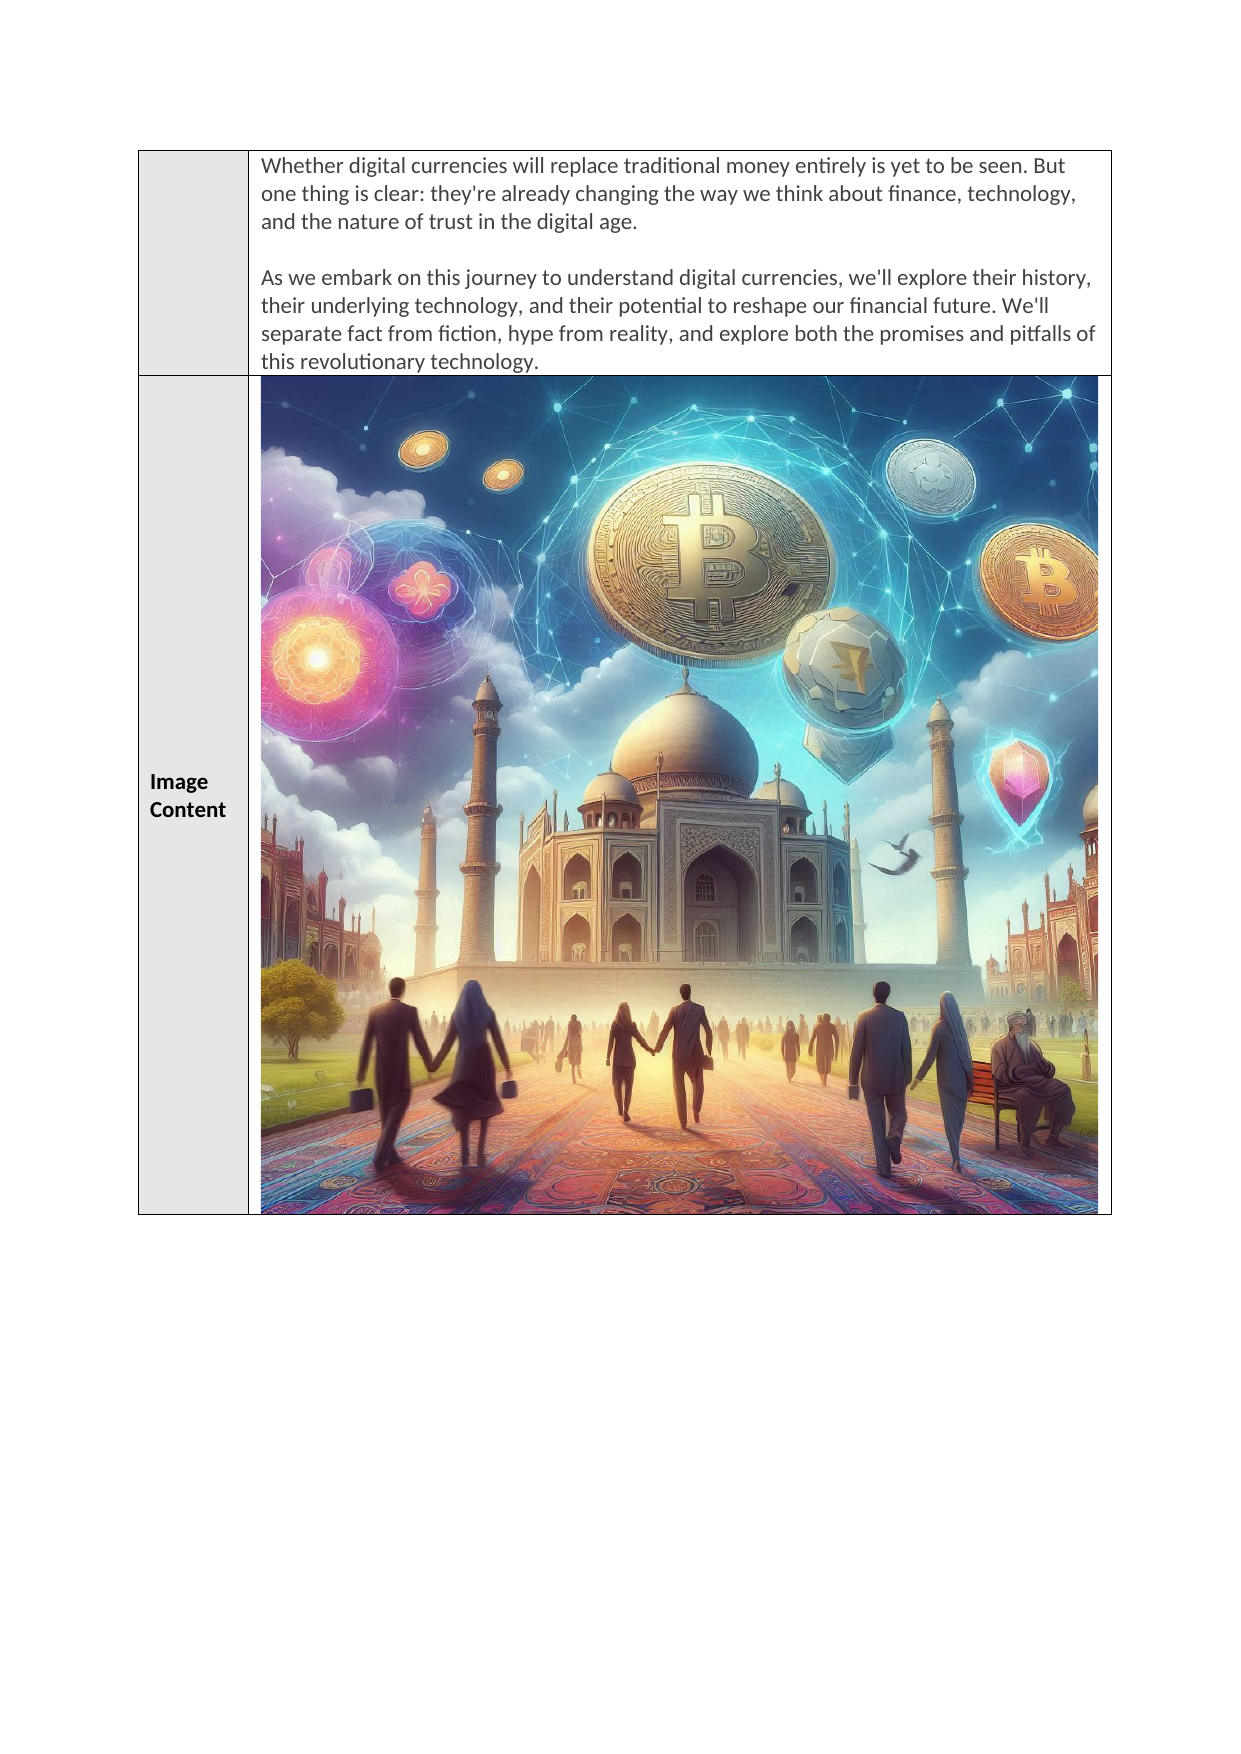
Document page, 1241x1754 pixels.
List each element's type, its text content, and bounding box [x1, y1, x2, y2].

picture [260, 376, 1099, 1214]
table_cell [1099, 376, 1111, 1214]
table_cell Whether digital currencies will replace traditional money entirely is yet to be seen. But one thing is clear: they're already changing the way we think about finance, technology, and the nature of trust in the digital age. As we embark on this journey to understand digital currencies, we'll explore their history, their underlying technology, and their potential to reshape our financial future. We'll separate fact from fiction, hype from reality, and explore both the promises and pitfalls of this revolutionary technology. [249, 151, 1111, 375]
table_cell [249, 376, 260, 1214]
table_cell Image Content [139, 376, 248, 1214]
table_cell [139, 151, 248, 375]
